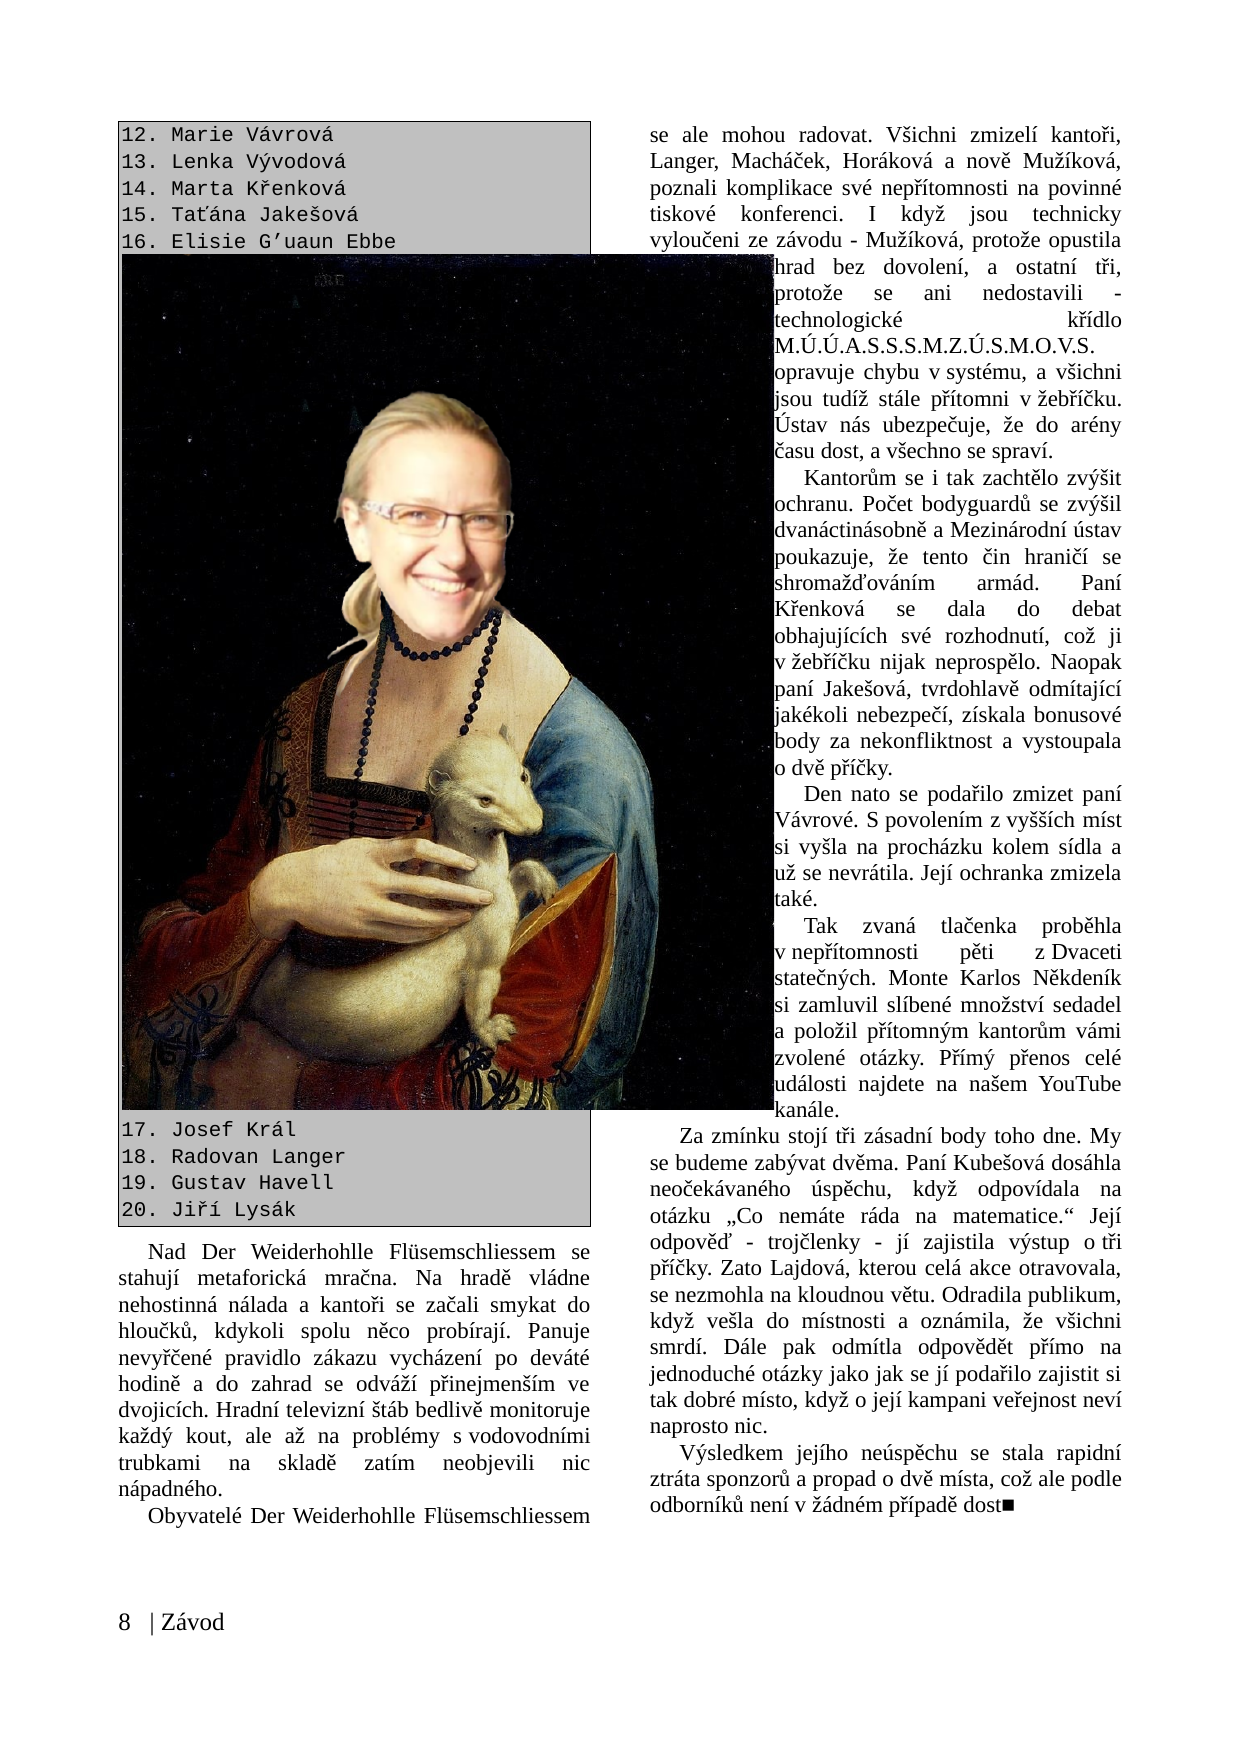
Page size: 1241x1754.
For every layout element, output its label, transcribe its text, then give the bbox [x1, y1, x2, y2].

text 12. Marie Vávrová [119, 122, 590, 148]
text Kantorům se i tak zachtělo zvýšit ochranu. Počet bodyguardů se zvýšil dvanáctinásobně a Mezinárodní ústav poukazuje, že tento čin hraničí se shromažďováním armád. Paní Křenková se dala do debat obhajujících své rozhodnutí, což ji v žebříčku nijak neprospělo. Naopak paní Jakešová, tvrdohlavě odmítající jakékoli nebezpečí, získala bonusové body za nekonfliktnost a vystoupala o dvě příčky. [775, 464, 1122, 780]
text 15. Taťána Jakešová [119, 201, 590, 228]
text 13. Lenka Vývodová [119, 148, 590, 174]
text Tak zvaná tlačenka proběhla v nepřítomnosti pěti z Dvaceti statečných. Monte Karlos Někdeník si zamluvil slíbené množství sedadel a položil přítomným kantorům vámi zvolené otázky. Přímý přenos celé události najdete na našem YouTube kanále. [649, 912, 1122, 1123]
text 19. Gustav Havell [119, 1169, 590, 1196]
text 16. Elisie G’uaun Ebbe [119, 228, 590, 254]
text 20. Jiří Lysák [119, 1196, 590, 1226]
text Za zmínku stojí tři zásadní body toho dne. My se budeme zabývat dvěma. Paní Kubešová dosáhla neočekávaného úspěchu, když odpovídala na otázku „Co nemáte ráda na matematice.“ Její odpověď - trojčlenky - jí zajistila výstup o tři příčky. Zato Lajdová, kterou celá akce otravovala, se nezmohla na kloudnou větu. Odradila publikum, když vešla do místnosti a oznámila, že všichni smrdí. Dále pak odmítla odpovědět přímo na jednoduché otázky jako jak se jí podařilo zajistit si tak dobré místo, když o její kampani veřejnost neví naprosto nic. [649, 1123, 1122, 1439]
text Den nato se podařilo zmizet paní Vávrové. S povolením z vyšších míst si vyšla na procházku kolem sídla a už se nevrátila. Její ochranka zmizela také. [775, 780, 1122, 912]
text Nad Der Weiderhohlle Flüsemschliessem se stahují metaforická mračna. Na hradě vládne nehostinná nálada a kantoři se začali smykat do hloučků, kdykoli spolu něco probírají. Panuje nevyřčené pravidlo zákazu vycházení po deváté hodině a do zahrad se odváží přinejmenším ve dvojicích. Hradní televizní štáb bedlivě monitoruje každý kout, ale až na problémy s vodovodními trubkami na skladě zatím neobjevili nic nápadného. [118, 1238, 591, 1502]
text Výsledkem jejího neúspěchu se stala rapidní ztráta sponzorů a propad o dvě místa, což ale podle odborníků není v žádném případě dost■ [649, 1439, 1122, 1518]
picture [122, 254, 775, 1101]
text 18. Radovan Langer [119, 1143, 590, 1169]
text Obyvatelé Der Weiderhohlle Flüsemschliessem [118, 1502, 591, 1528]
text 14. Marta Křenková [119, 174, 590, 201]
text se ale mohou radovat. Všichni zmizelí kantoři, Langer, Macháček, Horáková a nově Mužíková, poznali komplikace své nepřítomnosti na povinné tiskové konferenci. I když jsou technicky vyloučeni ze závodu - Mužíková, protože opustila hrad bez dovolení, a ostatní tři, protože se ani nedostavili - technologické křídlo M.Ú.Ú.A.S.S.S.M.Z.Ú.S.M.O.V.S. opravuje chybu v systému, a všichni jsou tudíž stále přítomni v žebříčku. Ústav nás ubezpečuje, že do arény času dost, a všechno se spraví. [649, 121, 1122, 464]
text 17. Josef Král [119, 254, 590, 1143]
